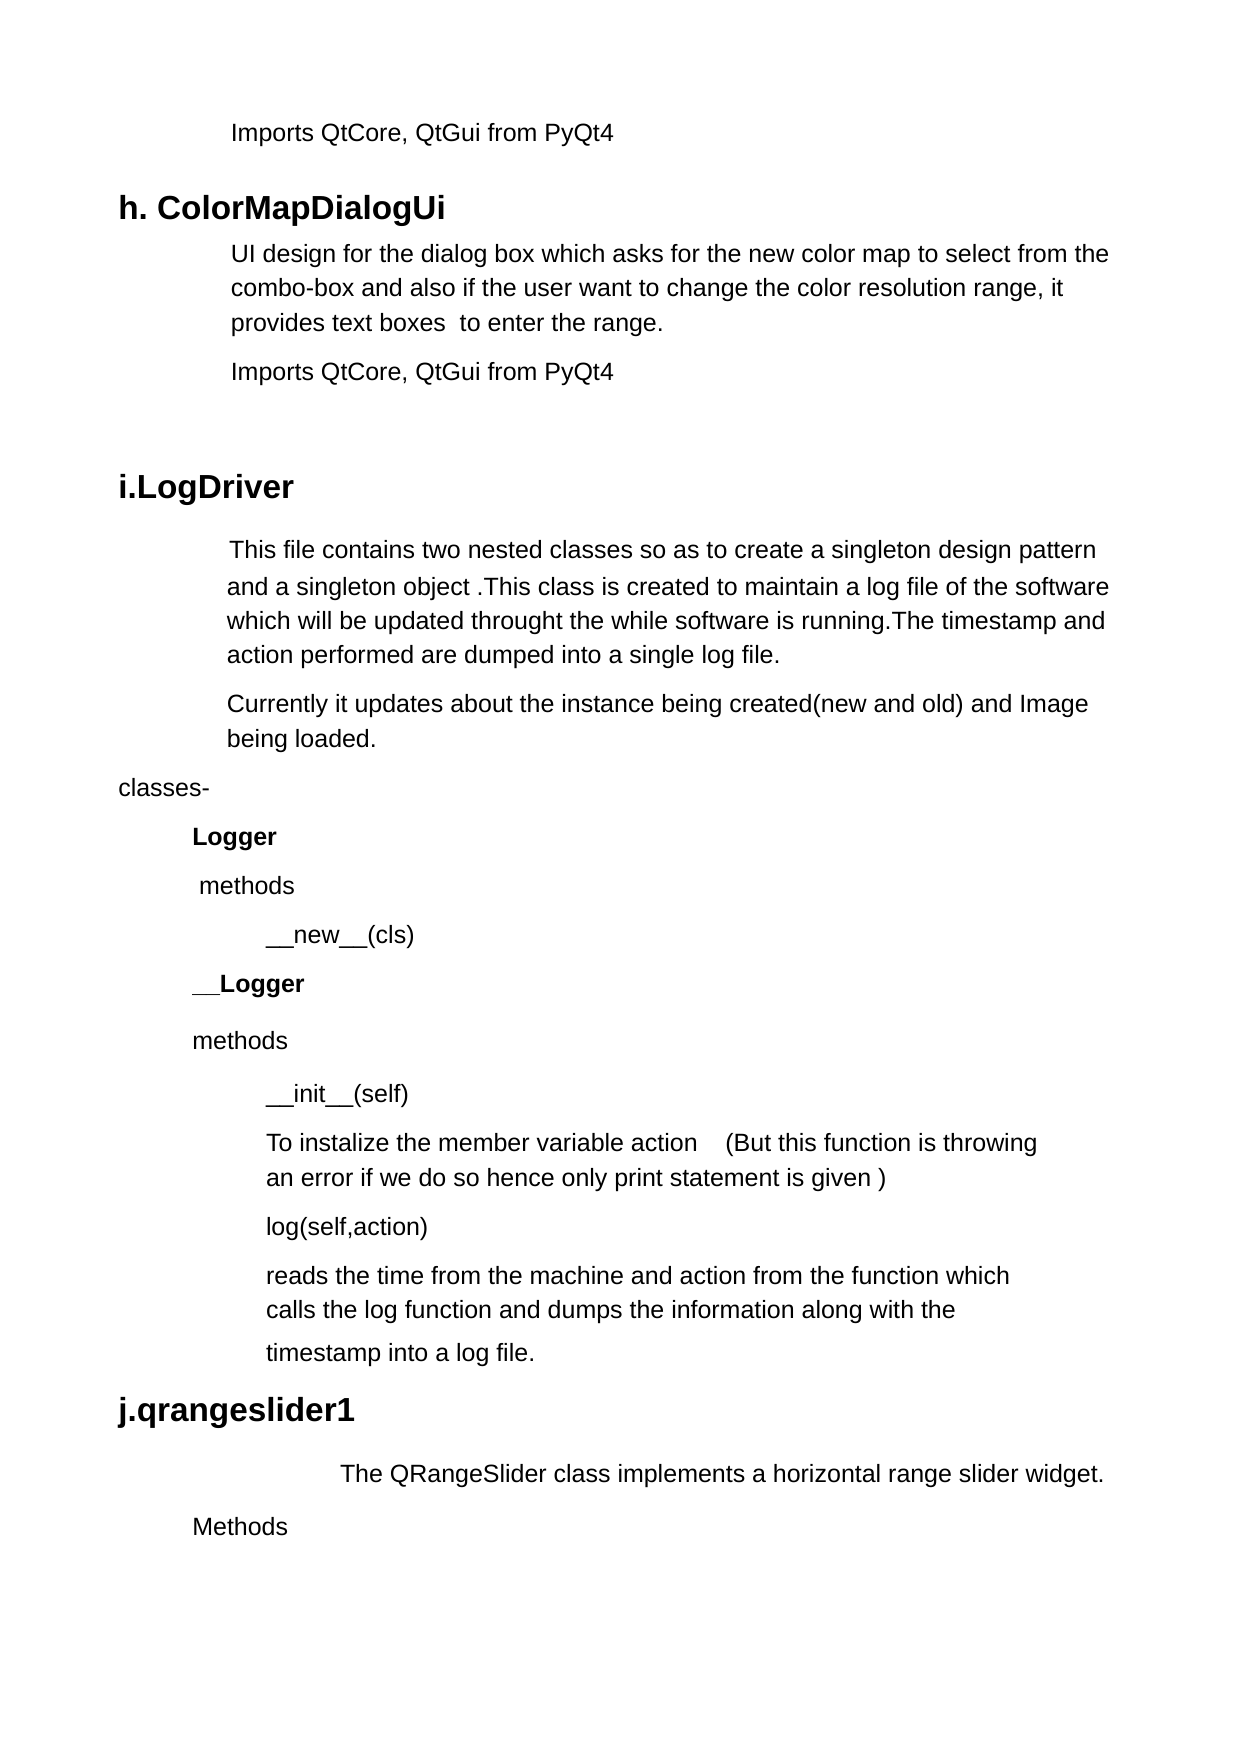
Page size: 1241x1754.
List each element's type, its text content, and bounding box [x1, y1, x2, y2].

text To instalize the member variable action (But this function is throwing an error if we do so hence only print statement is given ) [118, 1128, 1122, 1191]
text __new__(cls) [118, 920, 1122, 949]
text log(self,action) [118, 1212, 1122, 1240]
text This file contains two nested classes so as to create a singleton design pattern and a singleton object .This class is created to maintain a log file of the software which will be updated throught the while software is running.The timestamp and action performed are dumped into a single log file. [118, 527, 1122, 669]
text Currently it updates about the instance being created(new and old) and Image being loaded. [118, 689, 1122, 753]
text Methods [118, 1511, 1122, 1540]
text Logger [118, 822, 1122, 851]
subtitle h. ColorMapDialogUi [118, 188, 1122, 226]
text i.LogDriver [118, 467, 1122, 505]
text __Logger [118, 969, 1122, 998]
text UI design for the dialog box which asks for the new color map to select from the combo-box and also if the user want to change the color resolution range, it provides text boxes to enter the range. [231, 239, 1122, 337]
text j.qrangeslider1 [118, 1390, 1122, 1429]
text methods [118, 871, 1122, 900]
text reads the time from the machine and action from the function which calls the log function and dumps the information along with the timestamp into a log file. [118, 1261, 1122, 1368]
text Imports QtCore, QtGui from PyQt4 [231, 357, 1122, 386]
text The QRangeSlider class implements a horizontal range slider widget. [118, 1451, 1122, 1489]
text classes- [118, 773, 1122, 802]
text methods [118, 1018, 1122, 1057]
text Imports QtCore, QtGui from PyQt4 [231, 118, 1122, 147]
text __init__(self) [118, 1079, 1122, 1108]
